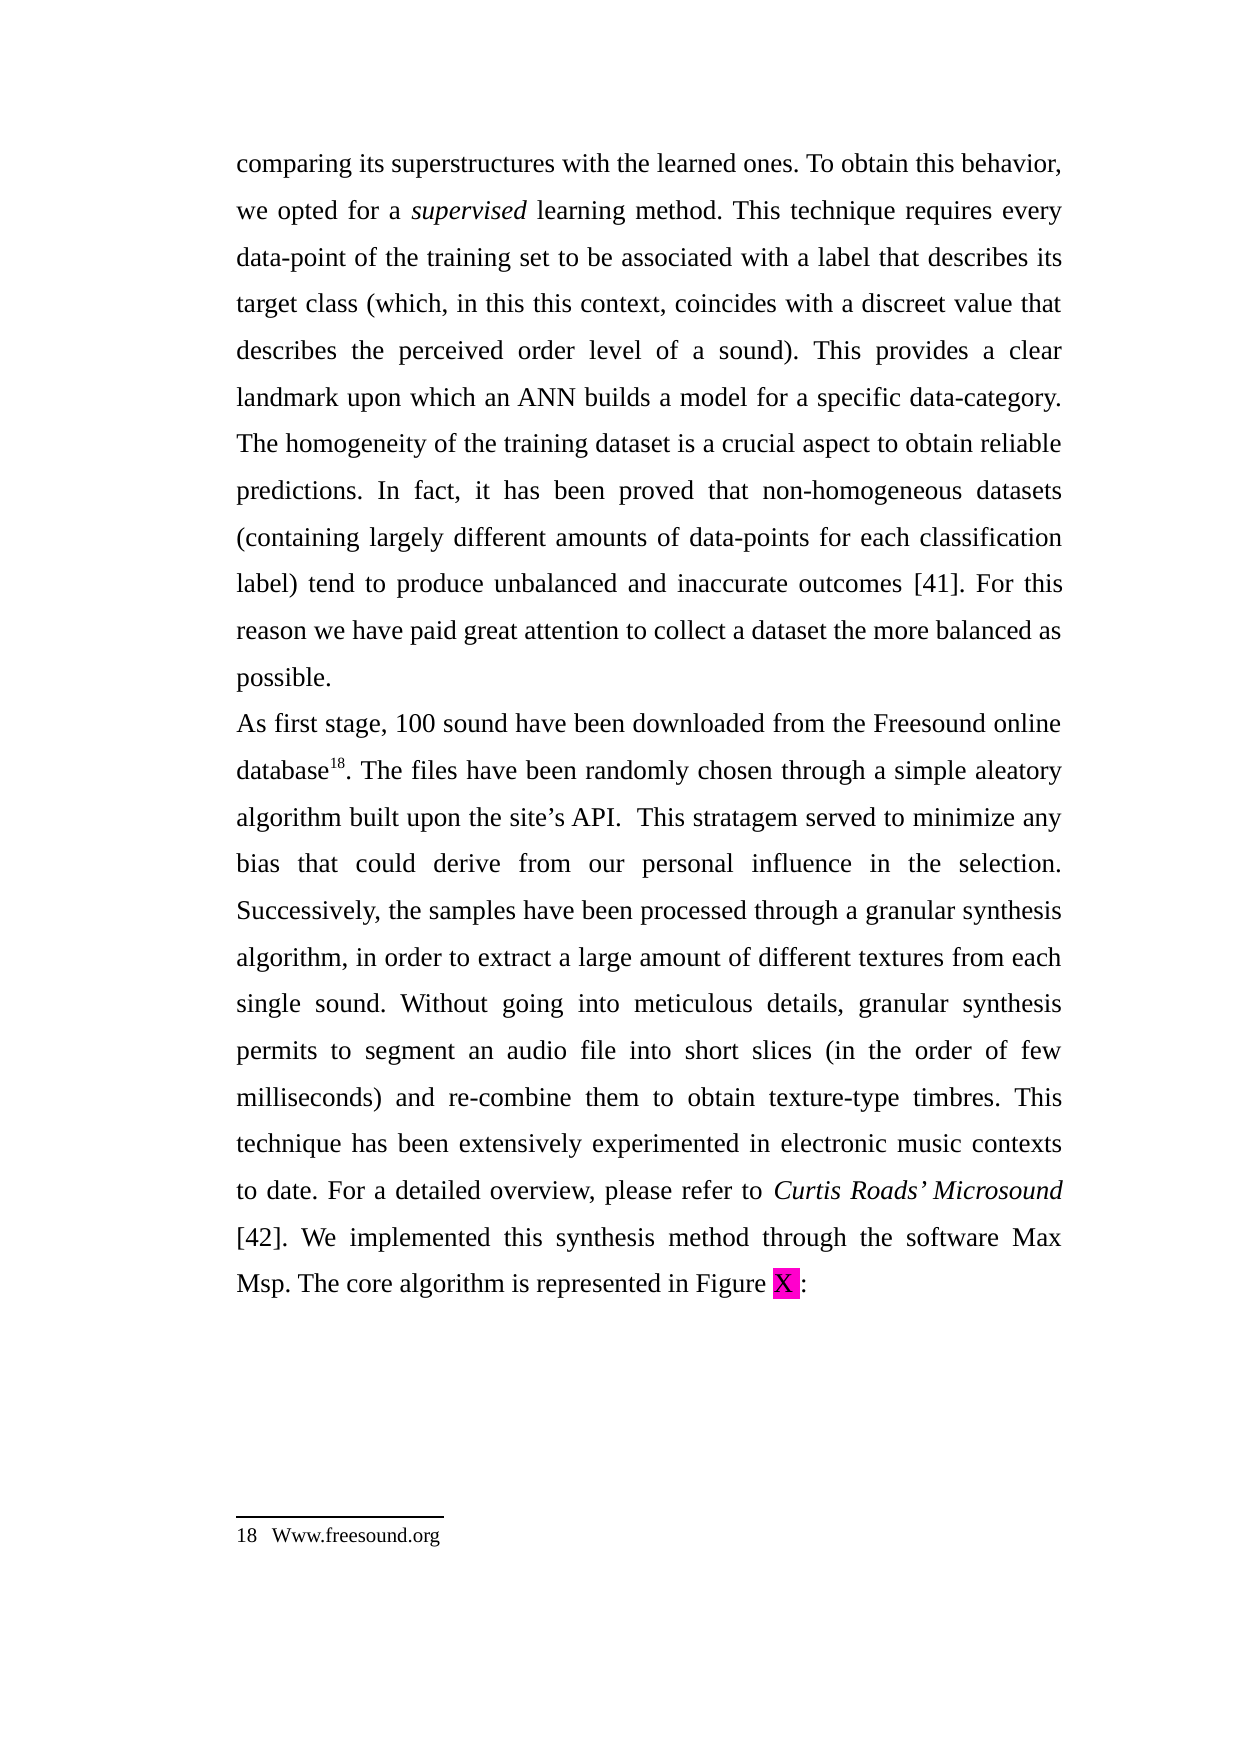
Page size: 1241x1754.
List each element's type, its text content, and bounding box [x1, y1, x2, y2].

text Www.freesound.org [236, 1523, 1063, 1547]
text comparing its superstructures with the learned ones. To obtain this behavior, we opted for a supervised learning method. This technique requires every data-point of the training set to be associated with a label that describes its target class (which, in this this context, coincides with a discreet value that describes the perceived order level of a sound). This provides a clear landmark upon which an ANN builds a model for a specific data-category. The homogeneity of the training dataset is a crucial aspect to obtain reliable predictions. In fact, it has been proved that non-homogeneous datasets (containing largely different amounts of data-points for each classification label) tend to produce unbalanced and inaccurate outcomes [41]. For this reason we have paid great attention to collect a dataset the more balanced as possible. [236, 148, 1063, 692]
text As first stage, 100 sound have been downloaded from the Freesound online database. The files have been randomly chosen through a simple aleatory algorithm built upon the site’s API. This stratagem served to minimize any bias that could derive from our personal influence in the selection. Successively, the samples have been processed through a granular synthesis algorithm, in order to extract a large amount of different textures from each single sound. Without going into meticulous details, granular synthesis permits to segment an audio file into short slices (in the order of few milliseconds) and re-combine them to obtain texture-type timbres. This technique has been extensively experimented in electronic music contexts to date. For a detailed overview, please refer to Curtis Roads’ Microsound [42]. We implemented this synthesis method through the software Max Msp. The core algorithm is represented in Figure X : [236, 708, 1063, 1299]
